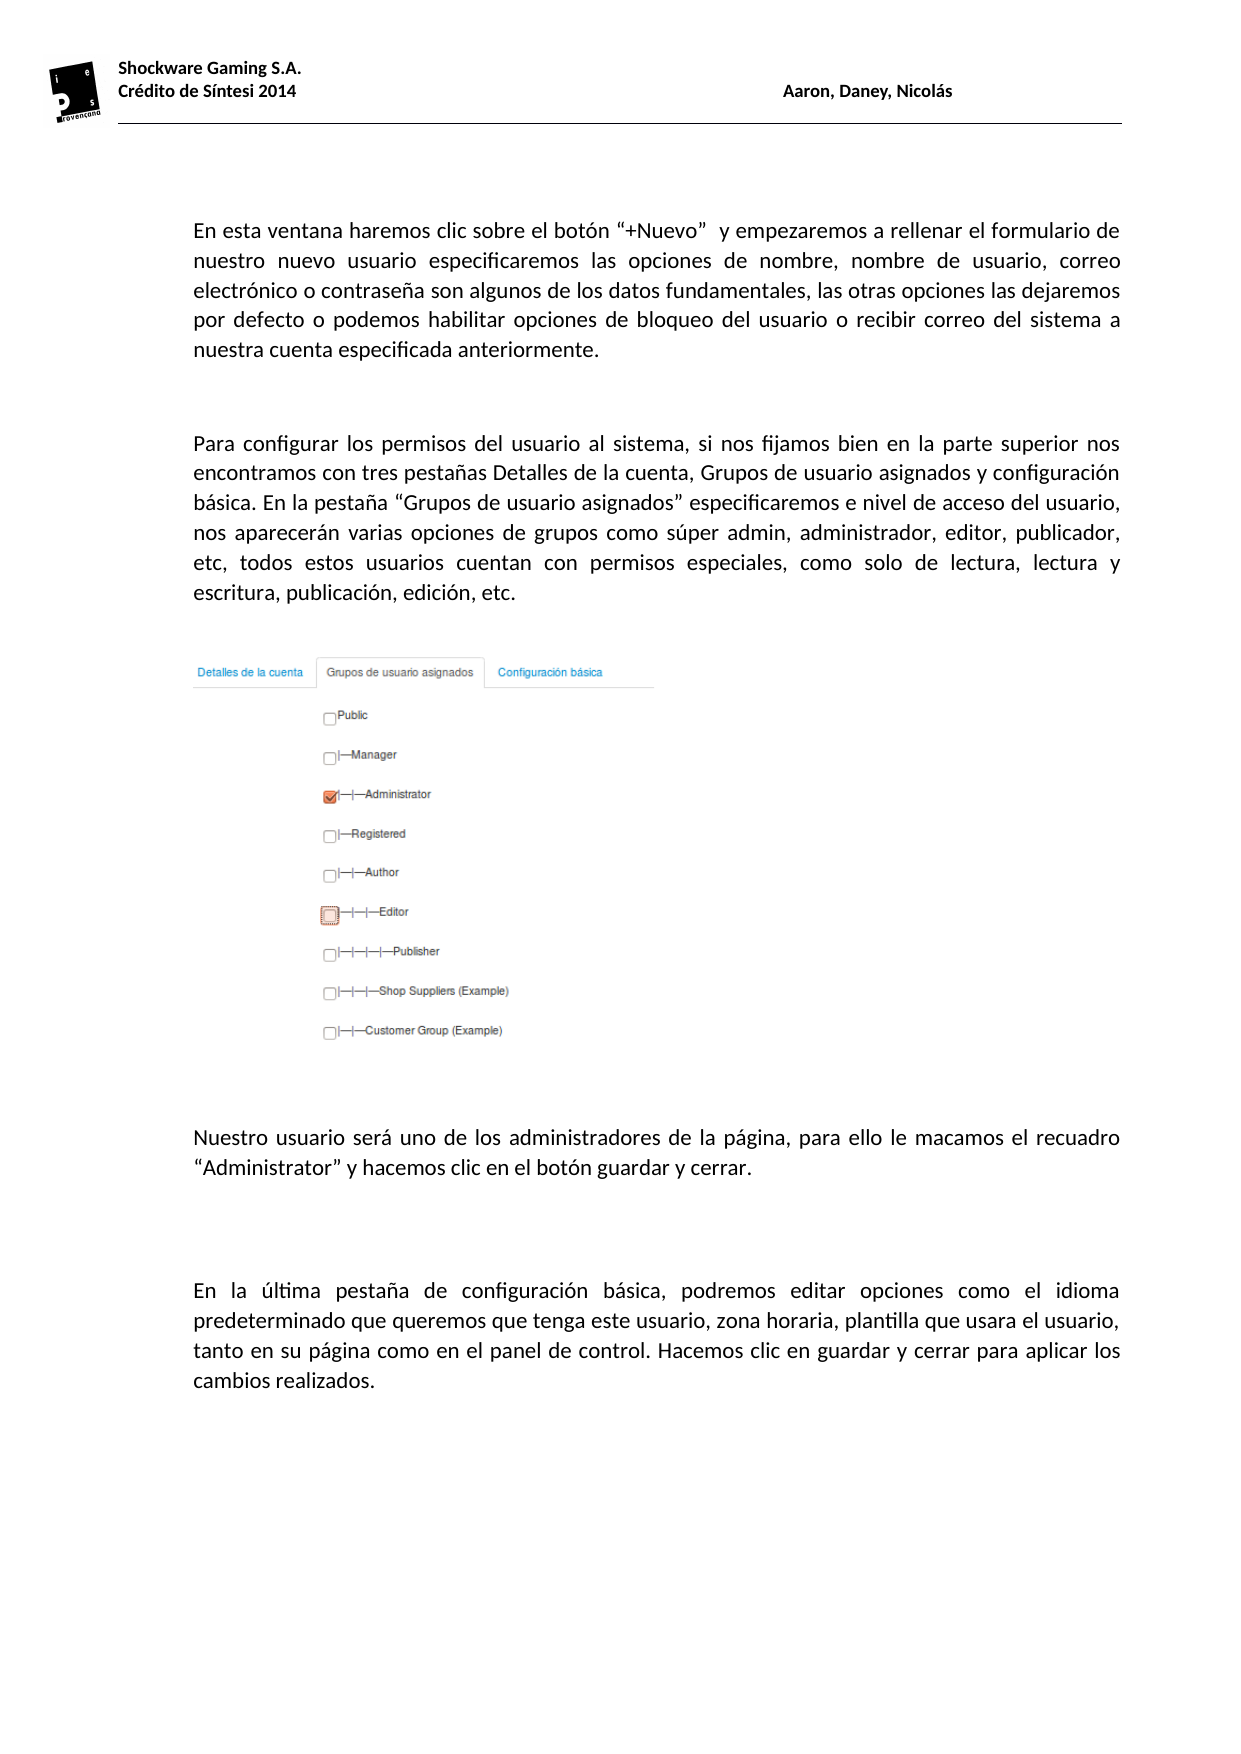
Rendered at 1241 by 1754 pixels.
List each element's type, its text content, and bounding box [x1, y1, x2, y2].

list Para configurar los permisos del usuario al sistema, si nos fijamos bien en la parte superior nos encontramos con tres pestañas Detalles de la cuenta, Grupos de usuario asignados y configuración básica. En la pestaña “Grupos de usuario asignados” especificaremos e nivel de acceso del usuario, nos aparecerán varias opciones de grupos como súper admin, administrador, editor, publicador, etc, todos estos usuarios cuentan con permisos especiales, como solo de lectura, lectura y escritura, publicación, edición, etc. [193, 429, 1122, 606]
list Nuestro usuario será uno de los administradores de la página, para ello le macamos el recuadro “Administrator” y hacemos clic en el botón guardar y cerrar. [193, 1123, 1122, 1181]
list En la última pestaña de configuración básica, podremos editar opciones como el idioma predeterminado que queremos que tenga este usuario, zona horaria, plantilla que usara el usuario, tanto en su página como en el panel de control. Hacemos clic en guardar y cerrar para aplicar los cambios realizados. [193, 1276, 1122, 1394]
list En esta ventana haremos clic sobre el botón “+Nuevo” y empezaremos a rellenar el formulario de nuestro nuevo usuario especificaremos las opciones de nombre, nombre de usuario, correo electrónico o contraseña son algunos de los datos fundamentales, las otras opciones las dejaremos por defecto o podemos habilitar opciones de bloqueo del usuario o recibir correo del sistema a nuestra cuenta especificada anteriormente. [193, 216, 1122, 363]
